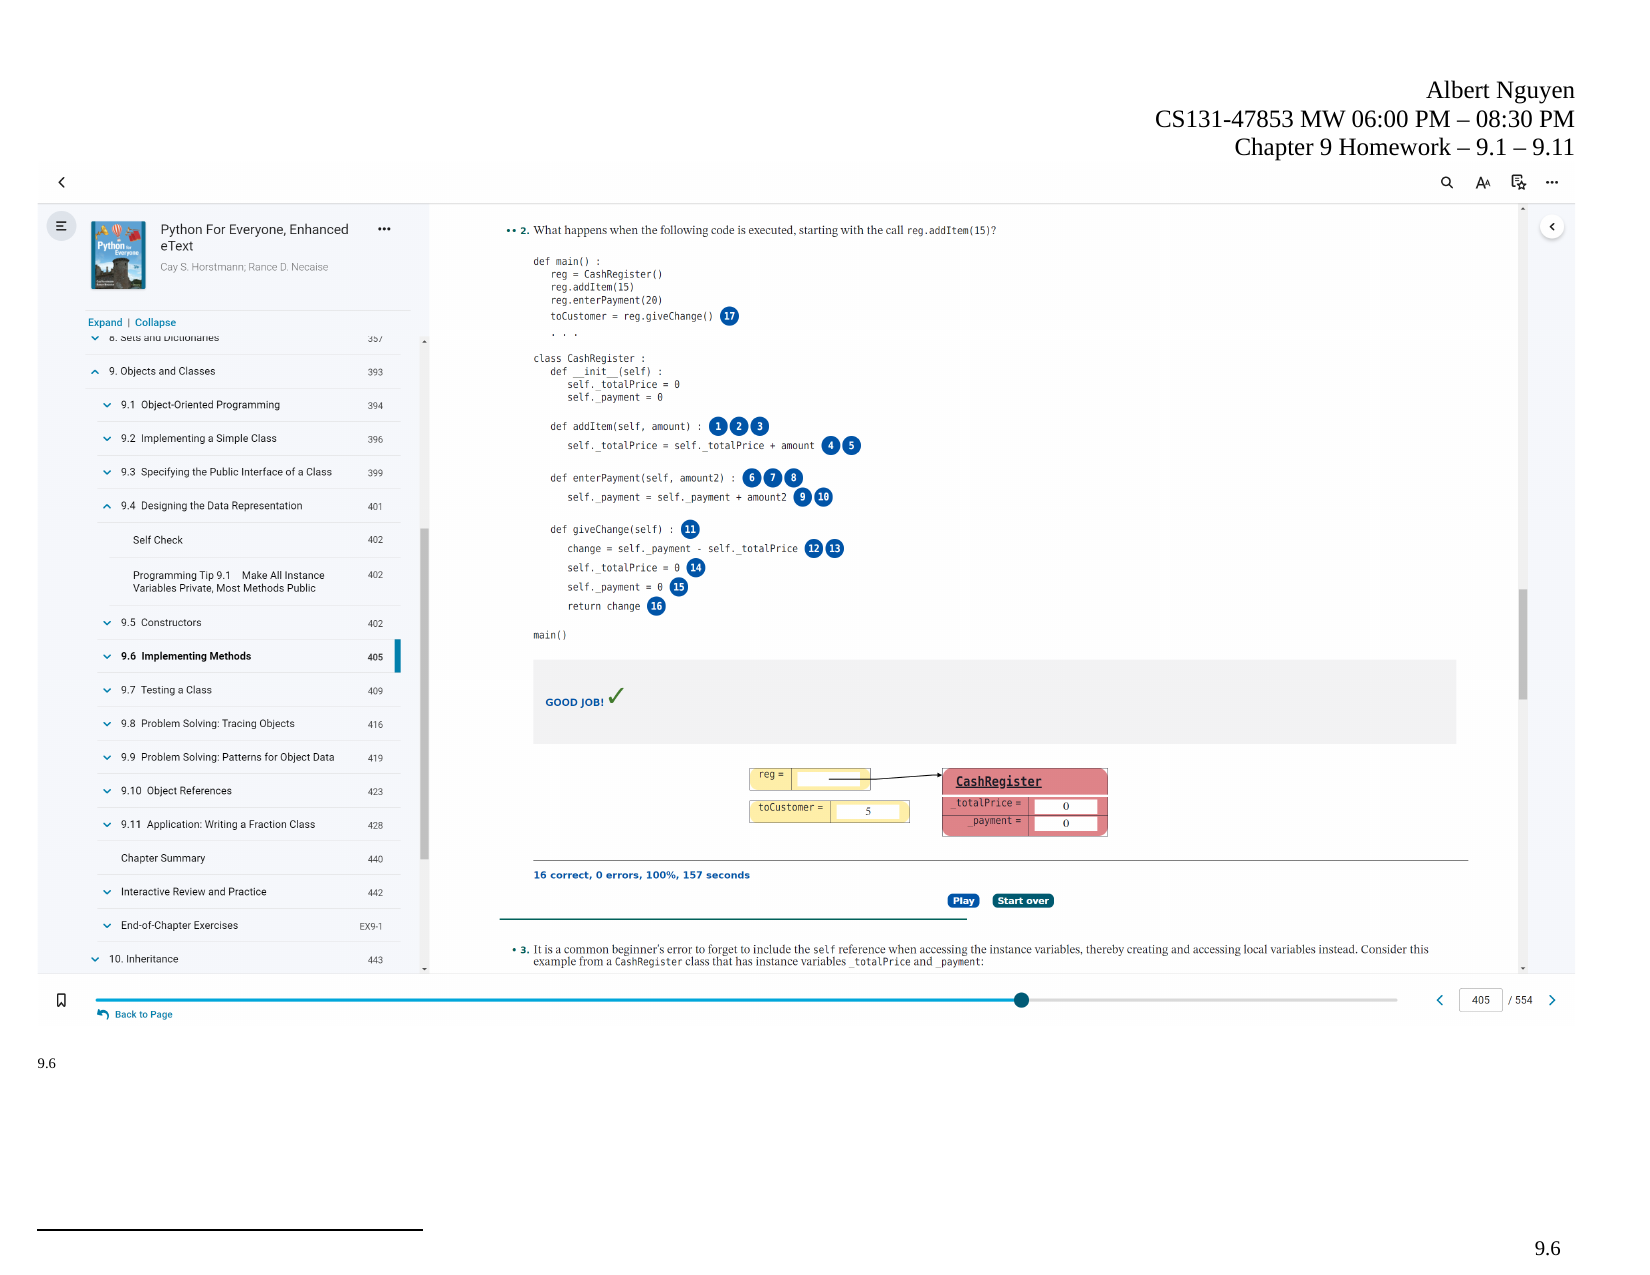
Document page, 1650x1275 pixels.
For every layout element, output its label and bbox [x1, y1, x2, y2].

picture [37, 161, 1575, 1026]
